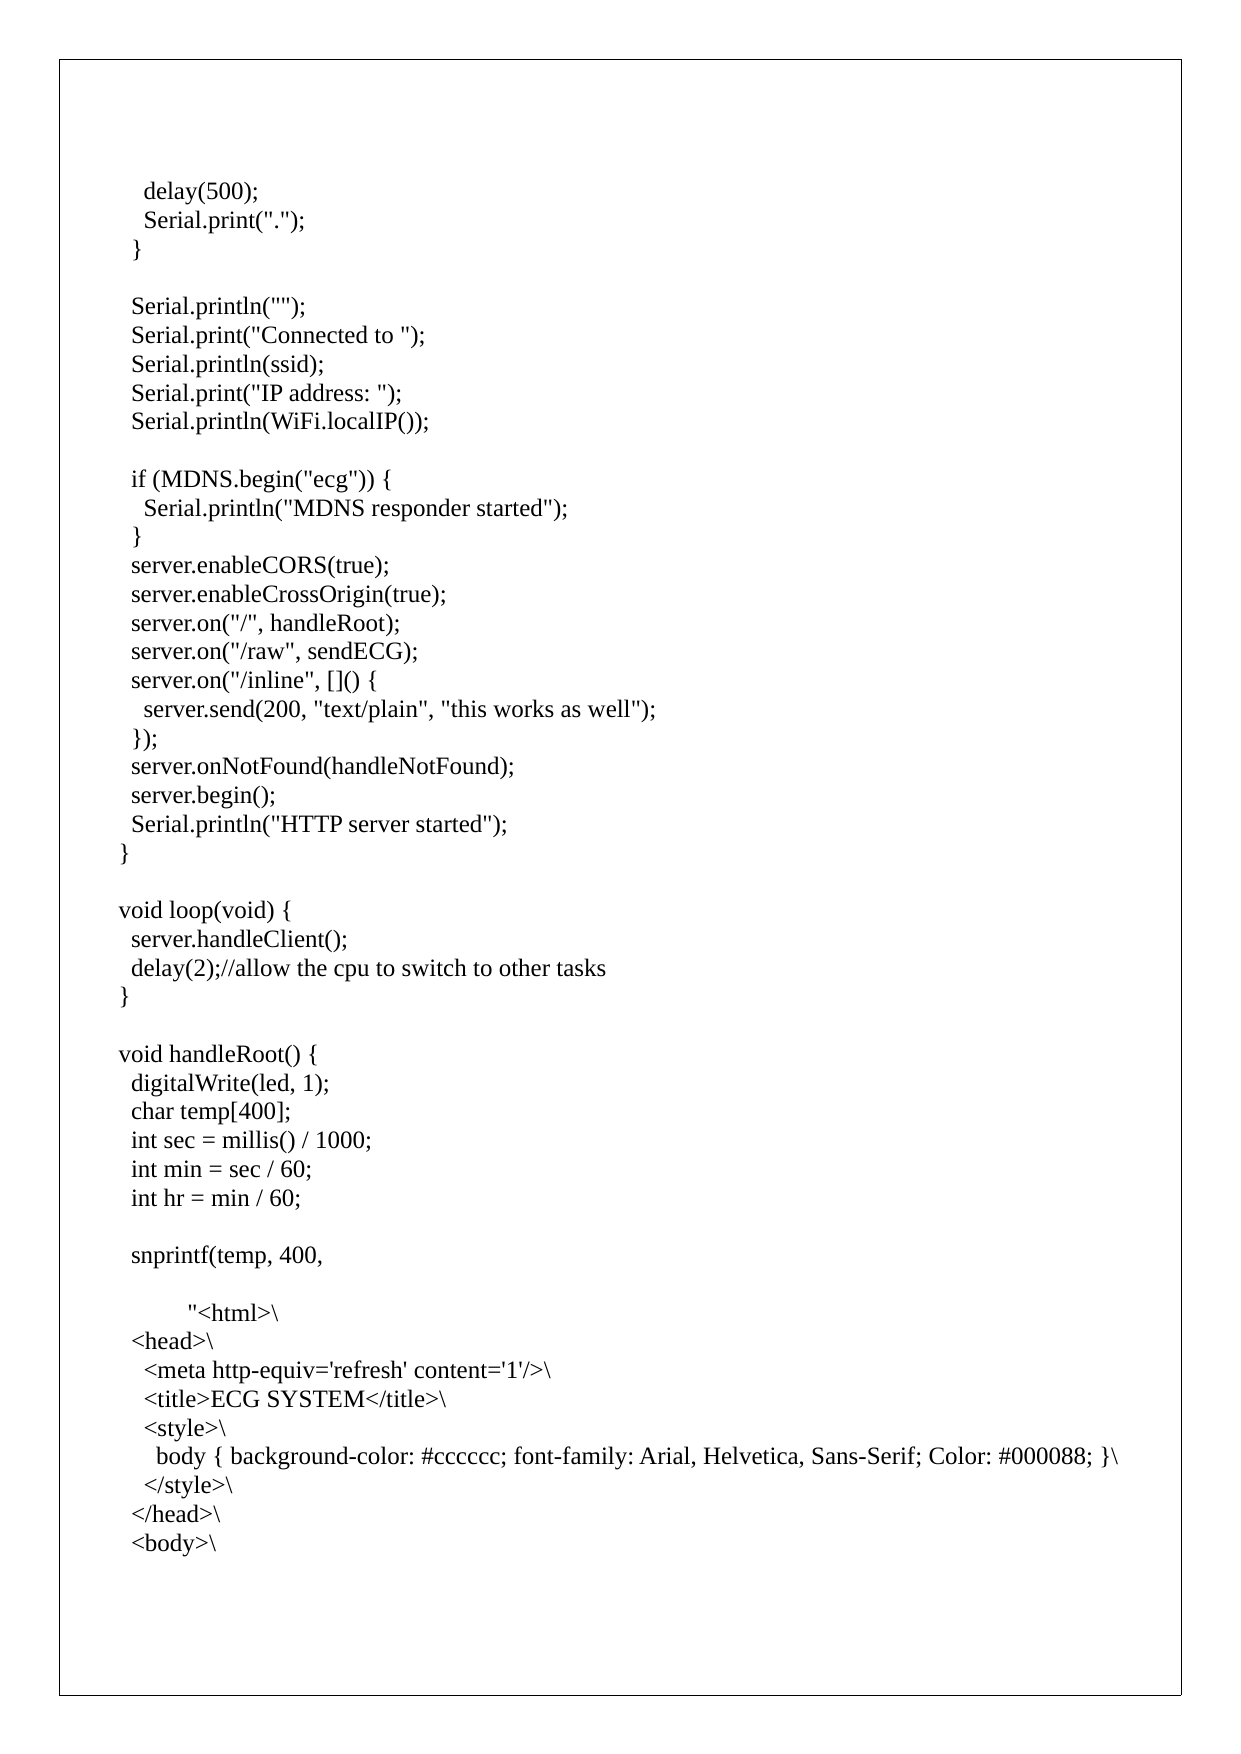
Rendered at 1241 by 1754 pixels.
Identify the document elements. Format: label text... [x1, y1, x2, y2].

text server.on("/inline", []() { [118, 665, 1122, 694]
text int sec = millis() / 1000; [118, 1125, 1122, 1154]
text int min = sec / 60; [118, 1154, 1122, 1183]
text Serial.println("MDNS responder started"); [118, 493, 1122, 521]
text Serial.print("Connected to "); [118, 320, 1122, 349]
text void loop(void) { [118, 895, 1122, 924]
text body { background-color: #cccccc; font-family: Arial, Helvetica, Sans-Serif; Color: #000088; }\ [118, 1441, 1122, 1470]
text server.enableCORS(true); [118, 550, 1122, 579]
text Serial.println(WiFi.localIP()); [118, 406, 1122, 435]
text Serial.println(""); [118, 291, 1122, 320]
text }); [118, 723, 1122, 751]
text server.on("/", handleRoot); [118, 608, 1122, 636]
text <style>\ [118, 1413, 1122, 1441]
text int hr = min / 60; [118, 1183, 1122, 1211]
text server.on("/raw", sendECG); [118, 636, 1122, 665]
text Serial.println("HTTP server started"); [118, 809, 1122, 838]
text "<html>\ [118, 1298, 1122, 1326]
text Serial.print("."); [118, 205, 1122, 234]
text <body>\ [118, 1528, 1122, 1556]
text delay(2);//allow the cpu to switch to other tasks [118, 953, 1122, 981]
text Serial.print("IP address: "); [118, 378, 1122, 406]
text } [118, 521, 1122, 550]
text server.send(200, "text/plain", "this works as well"); [118, 694, 1122, 723]
text } [118, 981, 1122, 1010]
text } [118, 838, 1122, 866]
text void handleRoot() { [118, 1039, 1122, 1068]
text digitalWrite(led, 1); [118, 1068, 1122, 1096]
text } [118, 234, 1122, 263]
text char temp[400]; [118, 1096, 1122, 1125]
text if (MDNS.begin("ecg")) { [118, 464, 1122, 493]
text server.enableCrossOrigin(true); [118, 579, 1122, 608]
text server.handleClient(); [118, 924, 1122, 953]
text <meta http-equiv='refresh' content='1'/>\ [118, 1355, 1122, 1384]
text snprintf(temp, 400, [118, 1240, 1122, 1269]
text </head>\ [118, 1499, 1122, 1528]
text </style>\ [118, 1470, 1122, 1499]
text Serial.println(ssid); [118, 349, 1122, 378]
text <head>\ [118, 1326, 1122, 1355]
text server.begin(); [118, 780, 1122, 809]
text <title>ECG SYSTEM</title>\ [118, 1384, 1122, 1413]
text server.onNotFound(handleNotFound); [118, 751, 1122, 780]
text delay(500); [118, 176, 1122, 205]
